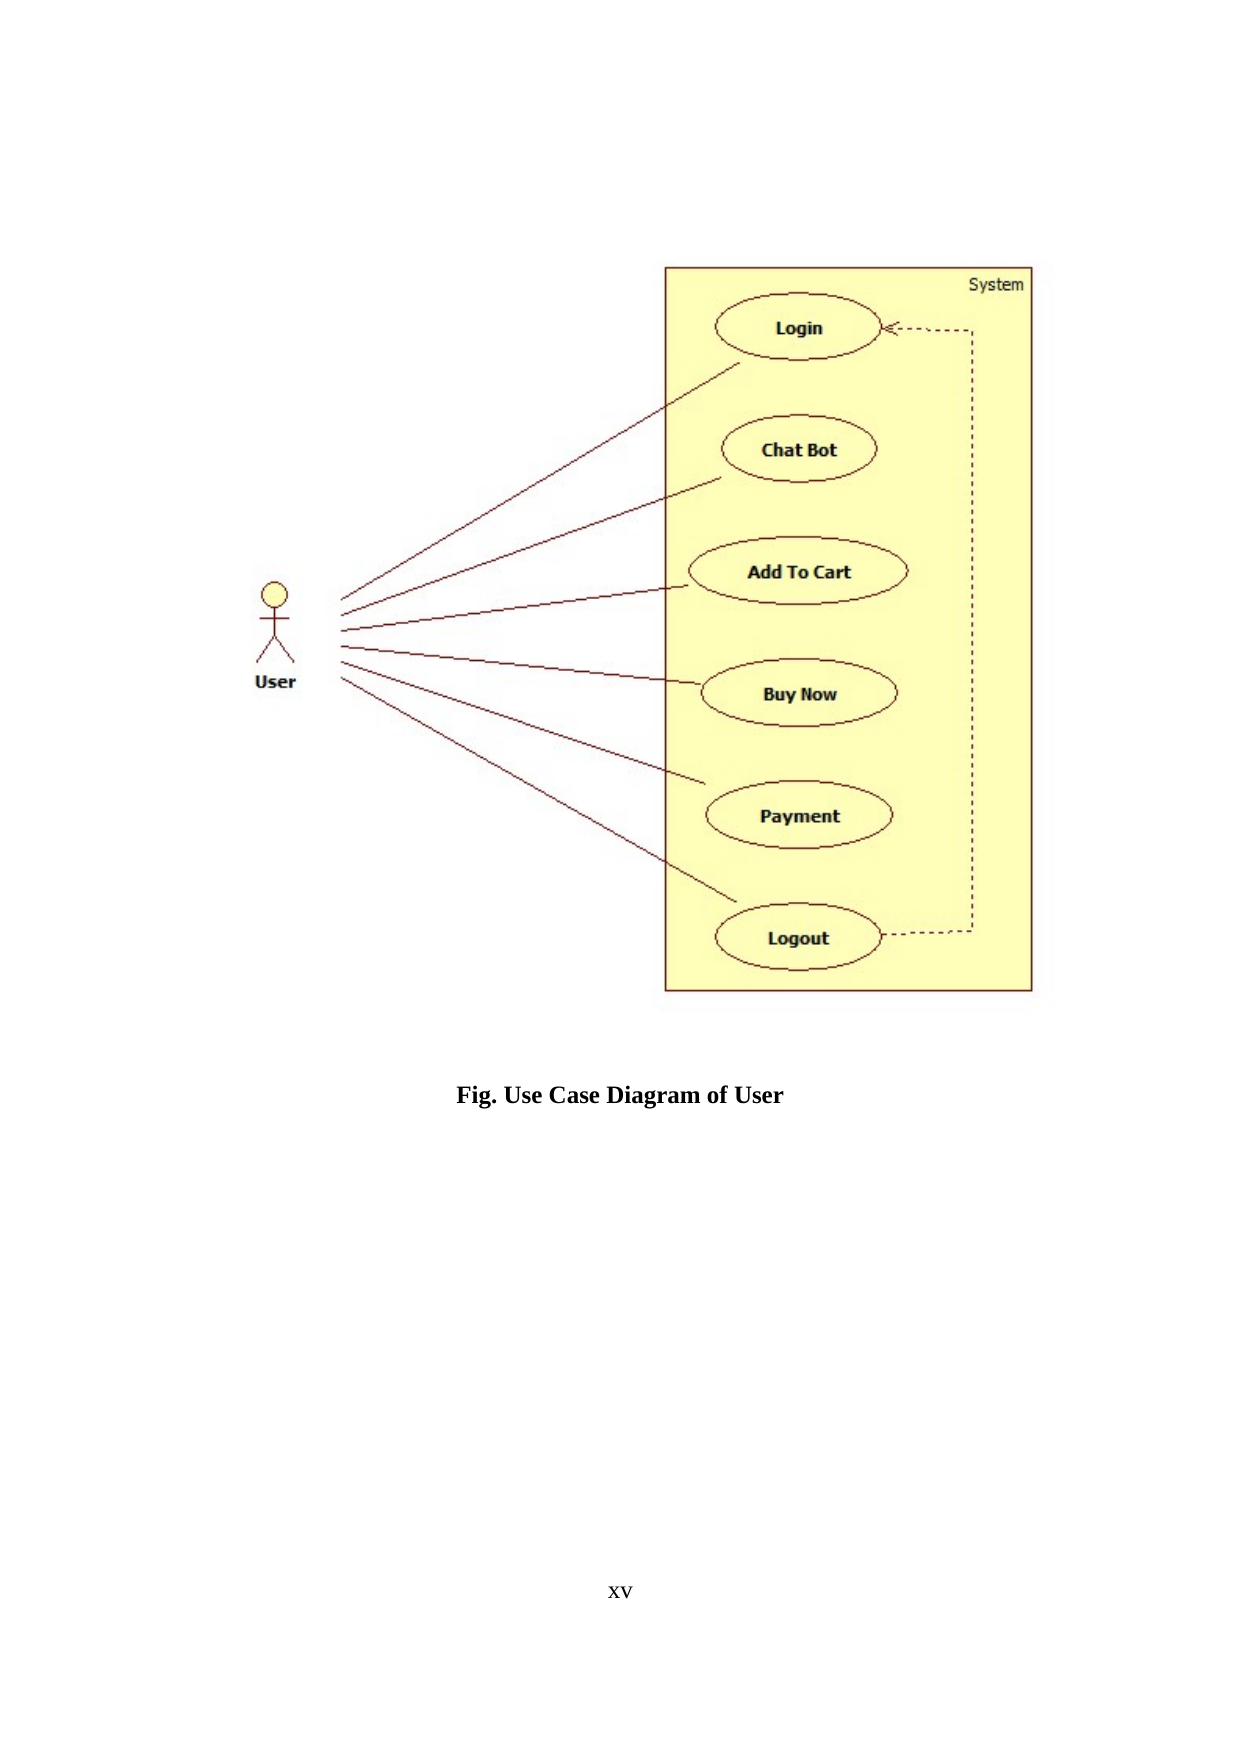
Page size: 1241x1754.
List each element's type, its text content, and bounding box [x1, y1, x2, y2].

picture [177, 236, 1064, 1023]
text Fig. Use Case Diagram of User [150, 1080, 1090, 1108]
